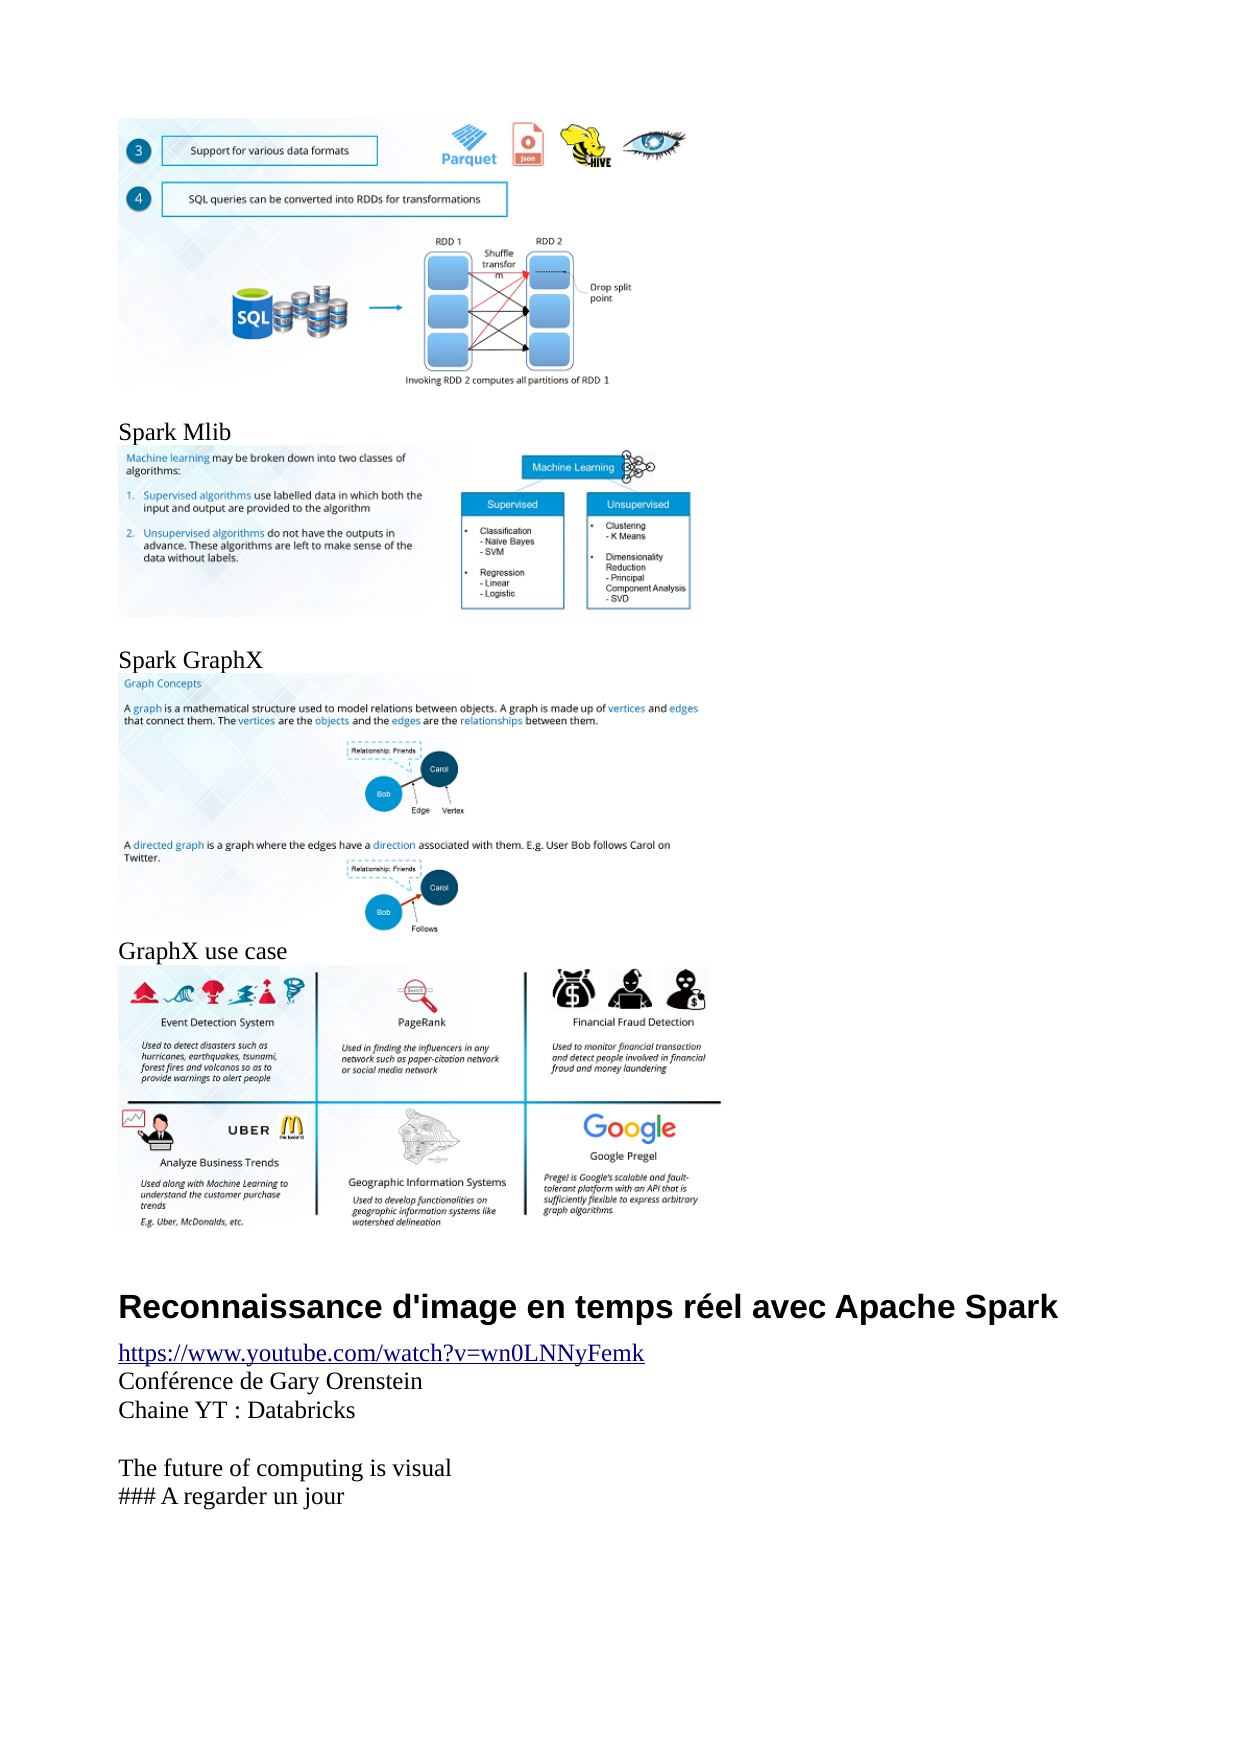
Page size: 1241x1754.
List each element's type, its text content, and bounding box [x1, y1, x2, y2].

text Chaine YT : Databricks [118, 1395, 1122, 1424]
picture [118, 673, 703, 937]
picture [118, 118, 690, 388]
picture [118, 445, 699, 617]
text Spark GraphX [118, 645, 1122, 674]
text GraphX use case [118, 936, 1122, 965]
text ### A regarder un jour [118, 1481, 1122, 1510]
text https://www.youtube.com/watch?v=wn0LNNyFemk [118, 1338, 1122, 1366]
subtitle Reconnaissance d'image en temps réel avec Apache Spark [118, 1286, 1122, 1325]
text Conférence de Gary Orenstein [118, 1366, 1122, 1395]
text Spark Mlib [118, 417, 1122, 445]
picture [118, 965, 725, 1233]
text The future of computing is visual [118, 1453, 1122, 1481]
